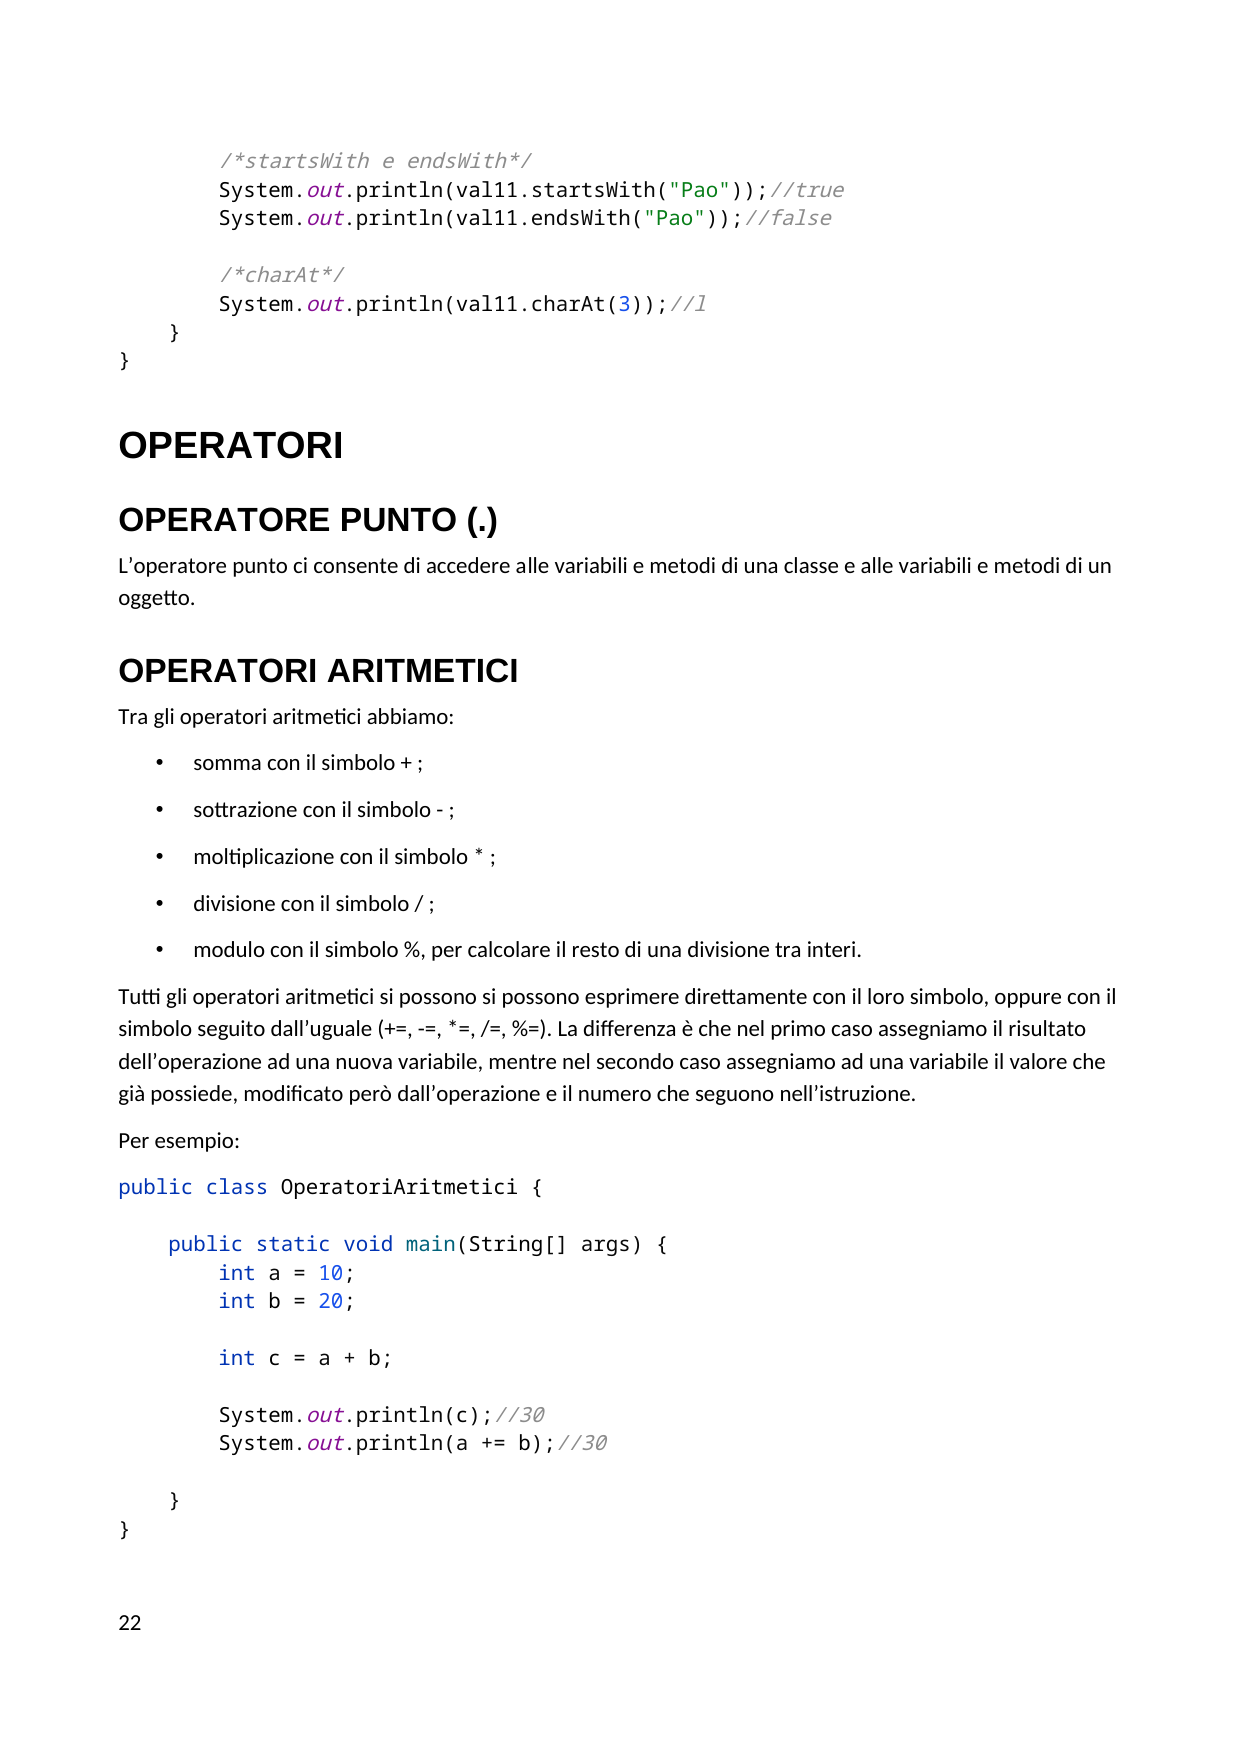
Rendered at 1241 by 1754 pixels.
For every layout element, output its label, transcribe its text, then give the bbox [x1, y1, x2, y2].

text Tra gli operatori aritmetici abbiamo: [118, 702, 1122, 730]
text Per esempio: [118, 1126, 1122, 1154]
list modulo con il simbolo %, per calcolare il resto di una divisione tra interi. [156, 936, 1122, 964]
text Tutti gli operatori aritmetici si possono si possono esprimere direttamente con il loro simbolo, oppure con il simbolo seguito dall’uguale (+=, -=, *=, /=, %=). La differenza è che nel primo caso assegniamo il risultato dell’operazione ad una nuova variabile, mentre nel secondo caso assegniamo ad una variabile il valore che già possiede, modificato però dall’operazione e il numero che seguono nell’istruzione. [118, 982, 1122, 1107]
subtitle OPERATORI [118, 423, 1122, 466]
list divisione con il simbolo / ; [156, 889, 1122, 917]
text public class OperatoriAritmetici { public static void main(String[] args) { int a = 10; int b = 20; int c = a + b; System.out.println(c);//30 System.out.println(a += b);//30 } } [118, 1172, 1122, 1542]
list somma con il simbolo + ; [156, 748, 1122, 777]
text /*startsWith e endsWith*/ System.out.println(val11.startsWith("Pao"));//true System.out.println(val11.endsWith("Pao"));//false /*charAt*/ System.out.println(val11.charAt(3));//l } } [118, 118, 1122, 374]
list moltiplicazione con il simbolo * ; [156, 842, 1122, 870]
list sottrazione con il simbolo - ; [156, 795, 1122, 823]
subtitle OPERATORI ARITMETICI [118, 651, 1122, 689]
text L’operatore punto ci consente di accedere alle variabili e metodi di una classe e alle variabili e metodi di un oggetto. [118, 551, 1122, 611]
subtitle OPERATORE PUNTO (.) [118, 500, 1122, 538]
